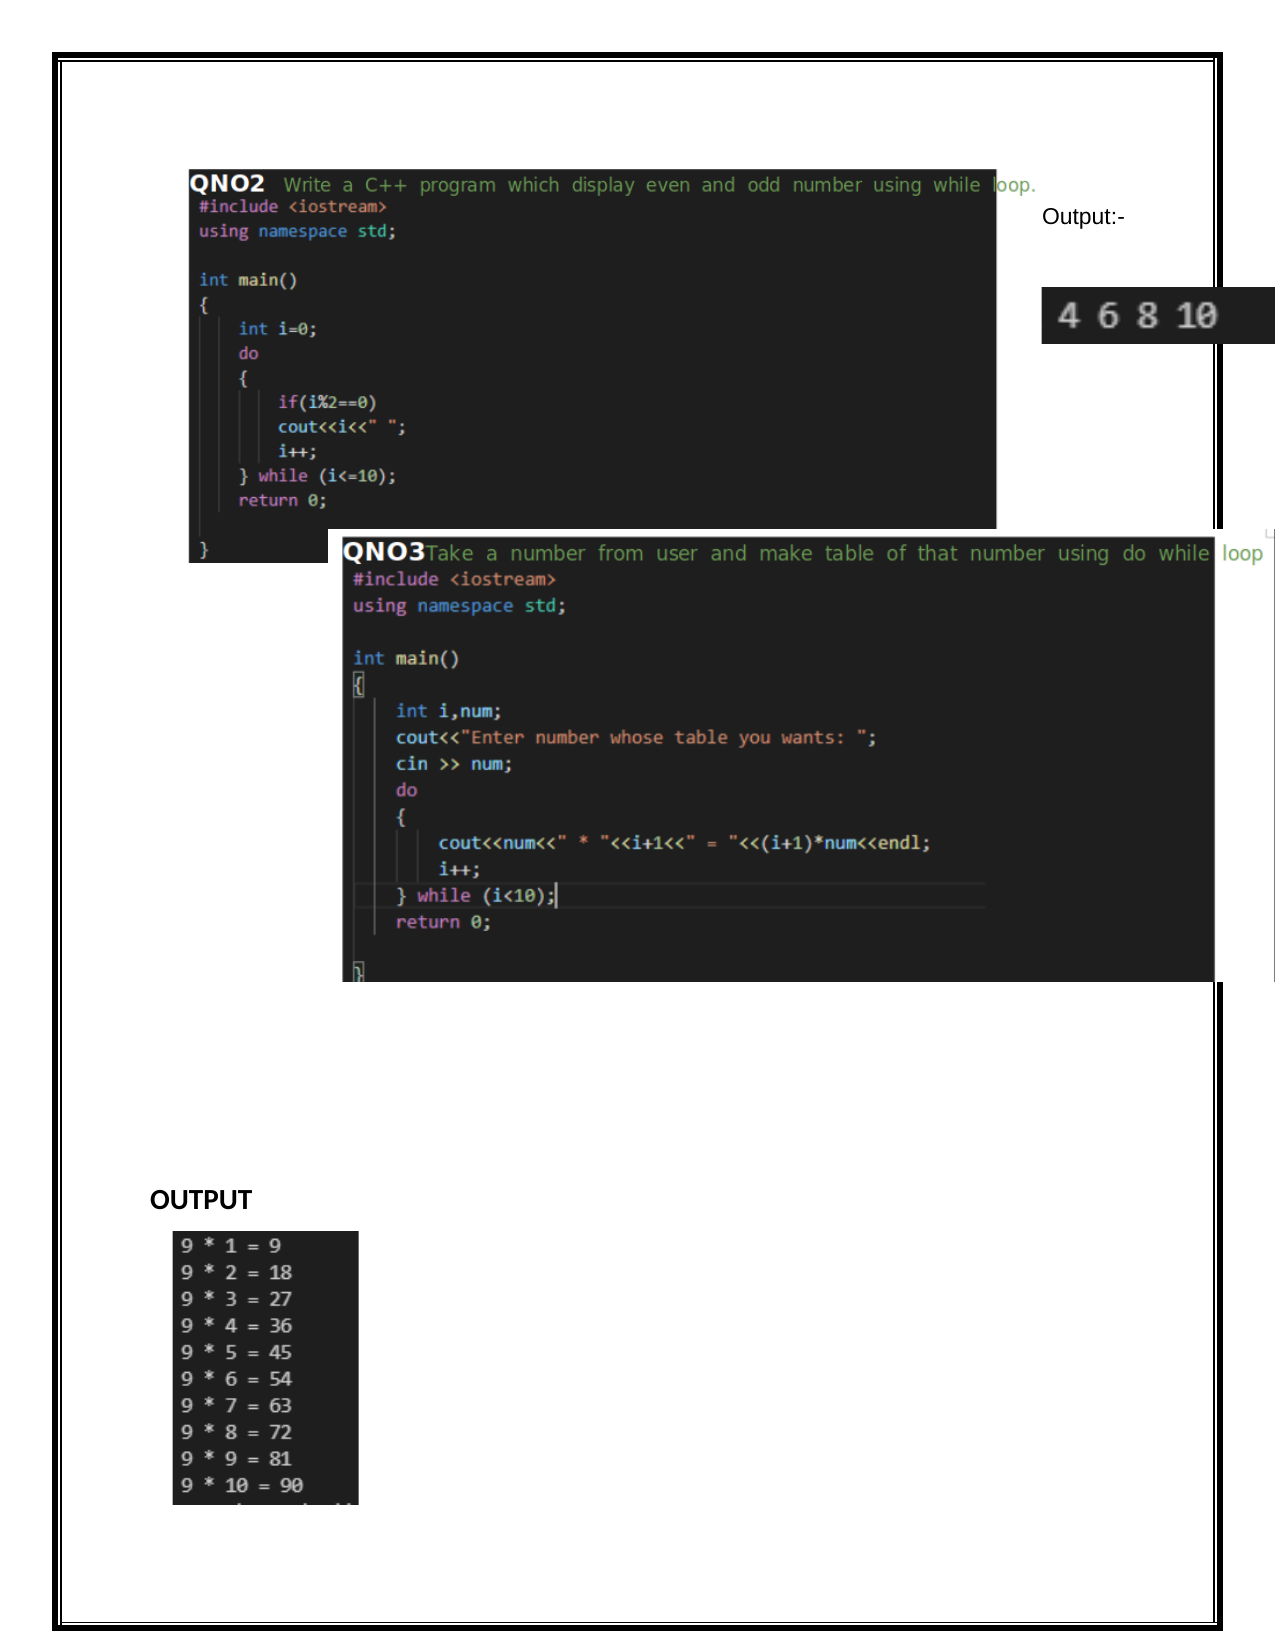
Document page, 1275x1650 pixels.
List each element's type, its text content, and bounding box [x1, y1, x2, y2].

picture [180, 167, 1275, 982]
picture [172, 1231, 359, 1505]
text [92, 203, 180, 230]
text Output:- [1042, 203, 1204, 230]
text OUTPUT [150, 1181, 1204, 1216]
